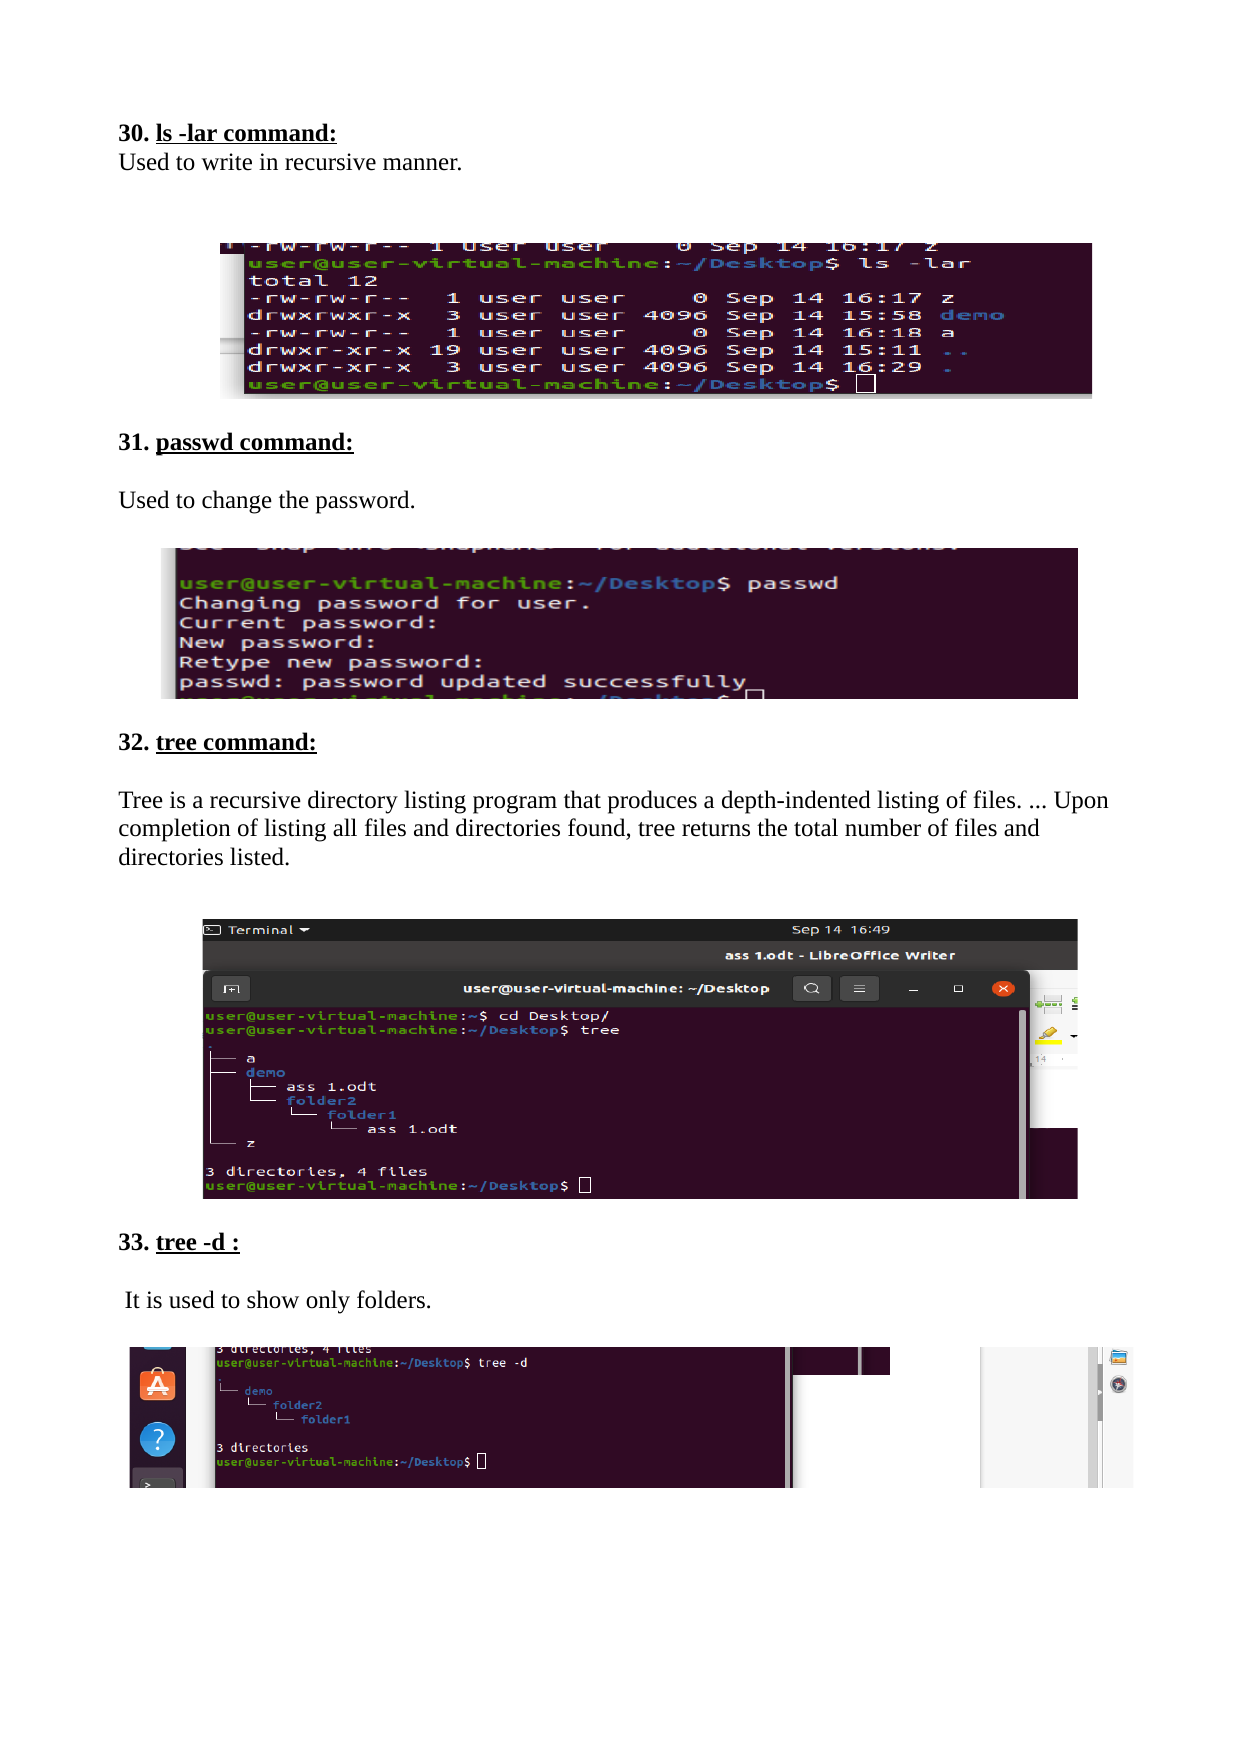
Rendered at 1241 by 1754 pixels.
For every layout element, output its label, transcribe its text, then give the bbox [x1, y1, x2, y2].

text It is used to show only folders. [118, 1285, 1122, 1313]
text 30. ls -lar command: [118, 118, 1122, 147]
picture [202, 919, 1078, 1199]
text Tree is a recursive directory listing program that produces a depth-indented listing of files. ... Upon completion of listing all files and directories found, tree returns the total number of files and directories listed. [118, 785, 1122, 871]
text Used to change the password. [118, 485, 1122, 513]
text 31. passwd command: [118, 427, 1122, 456]
text 32. tree command: [118, 727, 1122, 756]
picture [129, 1347, 1134, 1488]
text Used to write in recursive manner. [118, 147, 1122, 176]
picture [220, 243, 1093, 399]
text 33. tree -d : [118, 1227, 1122, 1256]
picture [160, 548, 1078, 699]
